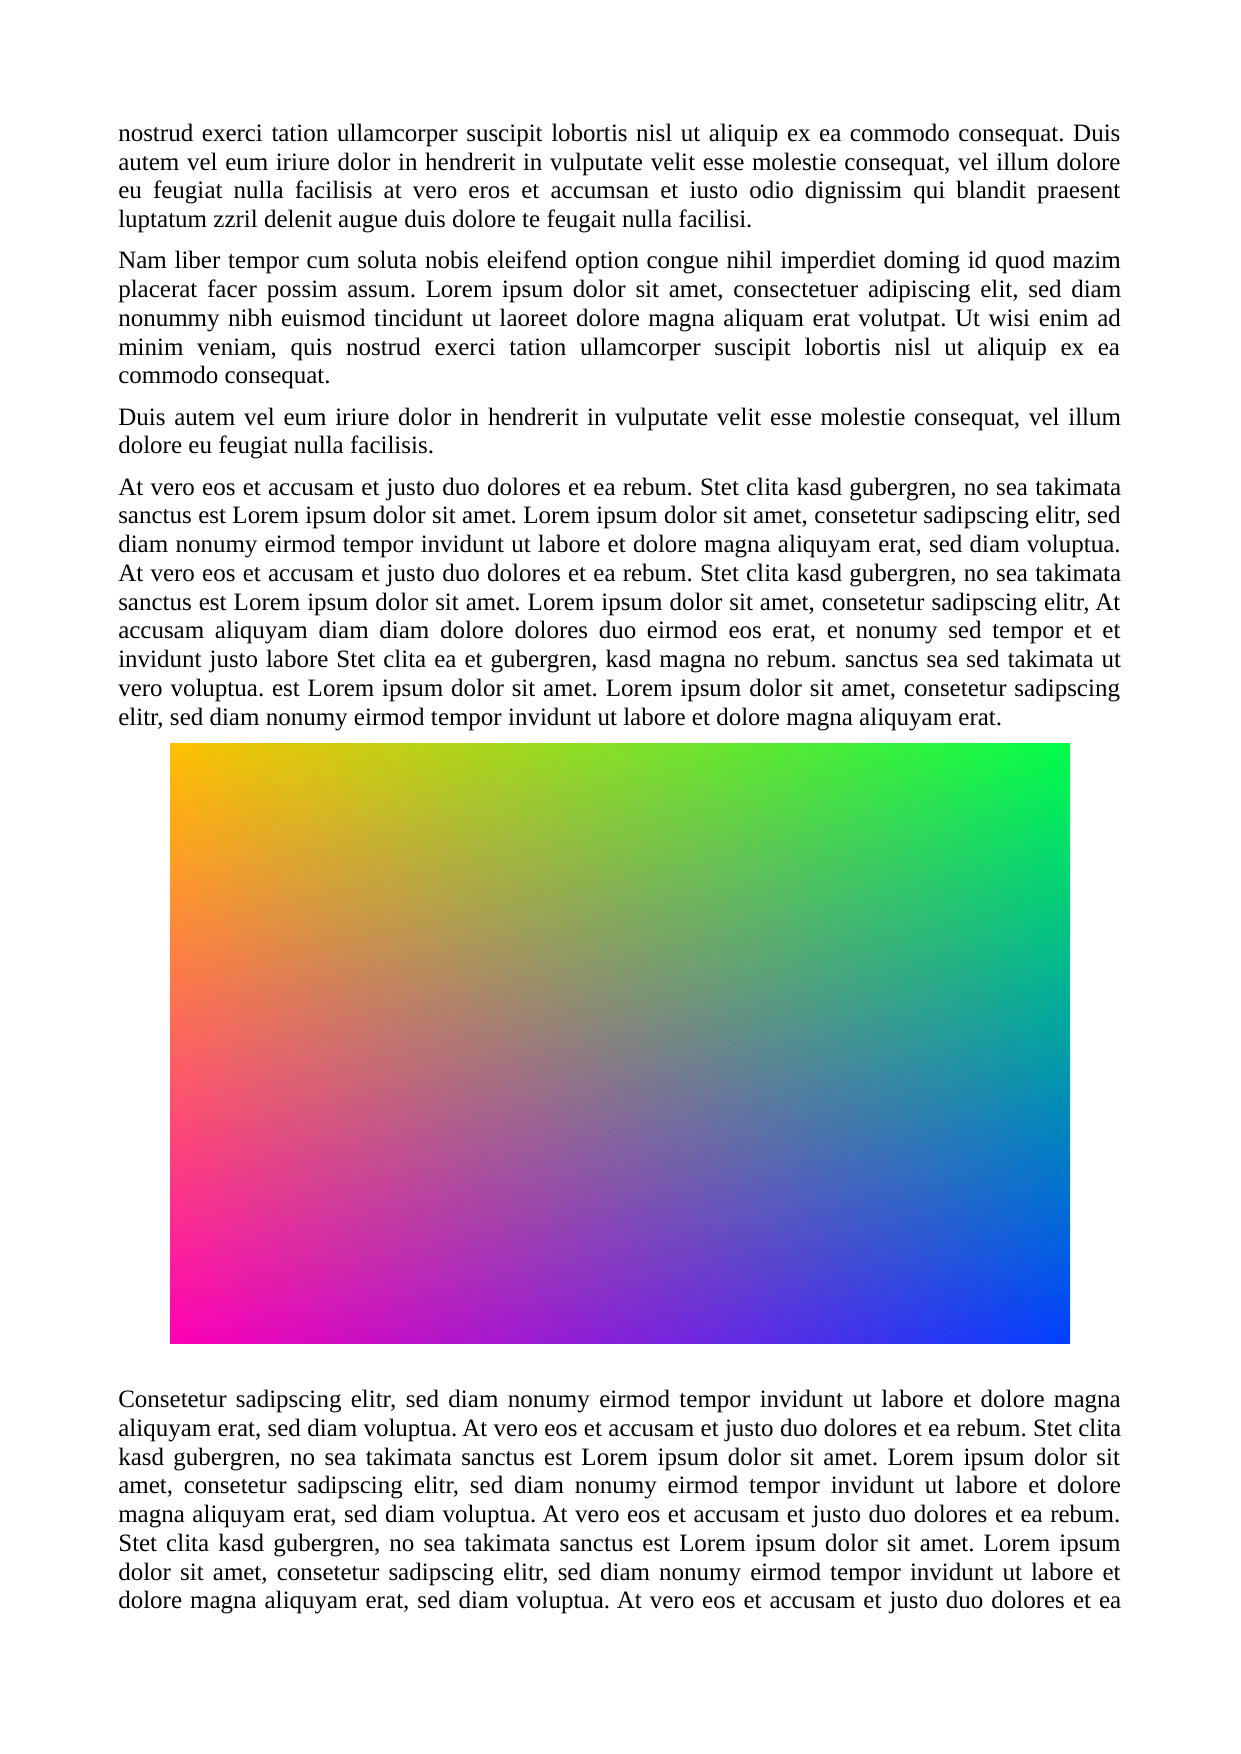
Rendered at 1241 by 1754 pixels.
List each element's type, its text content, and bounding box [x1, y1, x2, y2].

text Consetetur sadipscing elitr, sed diam nonumy eirmod tempor invidunt ut labore et dolore magna aliquyam erat, sed diam voluptua. At vero eos et accusam et justo duo dolores et ea rebum. Stet clita kasd gubergren, no sea takimata sanctus est Lorem ipsum dolor sit amet. Lorem ipsum dolor sit amet, consetetur sadipscing elitr, sed diam nonumy eirmod tempor invidunt ut labore et dolore magna aliquyam erat, sed diam voluptua. At vero eos et accusam et justo duo dolores et ea rebum. Stet clita kasd gubergren, no sea takimata sanctus est Lorem ipsum dolor sit amet. Lorem ipsum dolor sit amet, consetetur sadipscing elitr, sed diam nonumy eirmod tempor invidunt ut labore et dolore magna aliquyam erat, sed diam voluptua. At vero eos et accusam et justo duo dolores et ea [118, 1384, 1122, 1614]
picture [170, 743, 1071, 1344]
text Duis autem vel eum iriure dolor in hendrerit in vulputate velit esse molestie consequat, vel illum dolore eu feugiat nulla facilisis. [118, 402, 1122, 459]
text nostrud exerci tation ullamcorper suscipit lobortis nisl ut aliquip ex ea commodo consequat. Duis autem vel eum iriure dolor in hendrerit in vulputate velit esse molestie consequat, vel illum dolore eu feugiat nulla facilisis at vero eros et accumsan et iusto odio dignissim qui blandit praesent luptatum zzril delenit augue duis dolore te feugait nulla facilisi. [118, 118, 1122, 233]
text Nam liber tempor cum soluta nobis eleifend option congue nihil imperdiet doming id quod mazim placerat facer possim assum. Lorem ipsum dolor sit amet, consectetuer adipiscing elit, sed diam nonummy nibh euismod tincidunt ut laoreet dolore magna aliquam erat volutpat. Ut wisi enim ad minim veniam, quis nostrud exerci tation ullamcorper suscipit lobortis nisl ut aliquip ex ea commodo consequat. [118, 246, 1122, 389]
text At vero eos et accusam et justo duo dolores et ea rebum. Stet clita kasd gubergren, no sea takimata sanctus est Lorem ipsum dolor sit amet. Lorem ipsum dolor sit amet, consetetur sadipscing elitr, sed diam nonumy eirmod tempor invidunt ut labore et dolore magna aliquyam erat, sed diam voluptua. At vero eos et accusam et justo duo dolores et ea rebum. Stet clita kasd gubergren, no sea takimata sanctus est Lorem ipsum dolor sit amet. Lorem ipsum dolor sit amet, consetetur sadipscing elitr, At accusam aliquyam diam diam dolore dolores duo eirmod eos erat, et nonumy sed tempor et et invidunt justo labore Stet clita ea et gubergren, kasd magna no rebum. sanctus sea sed takimata ut vero voluptua. est Lorem ipsum dolor sit amet. Lorem ipsum dolor sit amet, consetetur sadipscing elitr, sed diam nonumy eirmod tempor invidunt ut labore et dolore magna aliquyam erat. [118, 472, 1122, 731]
